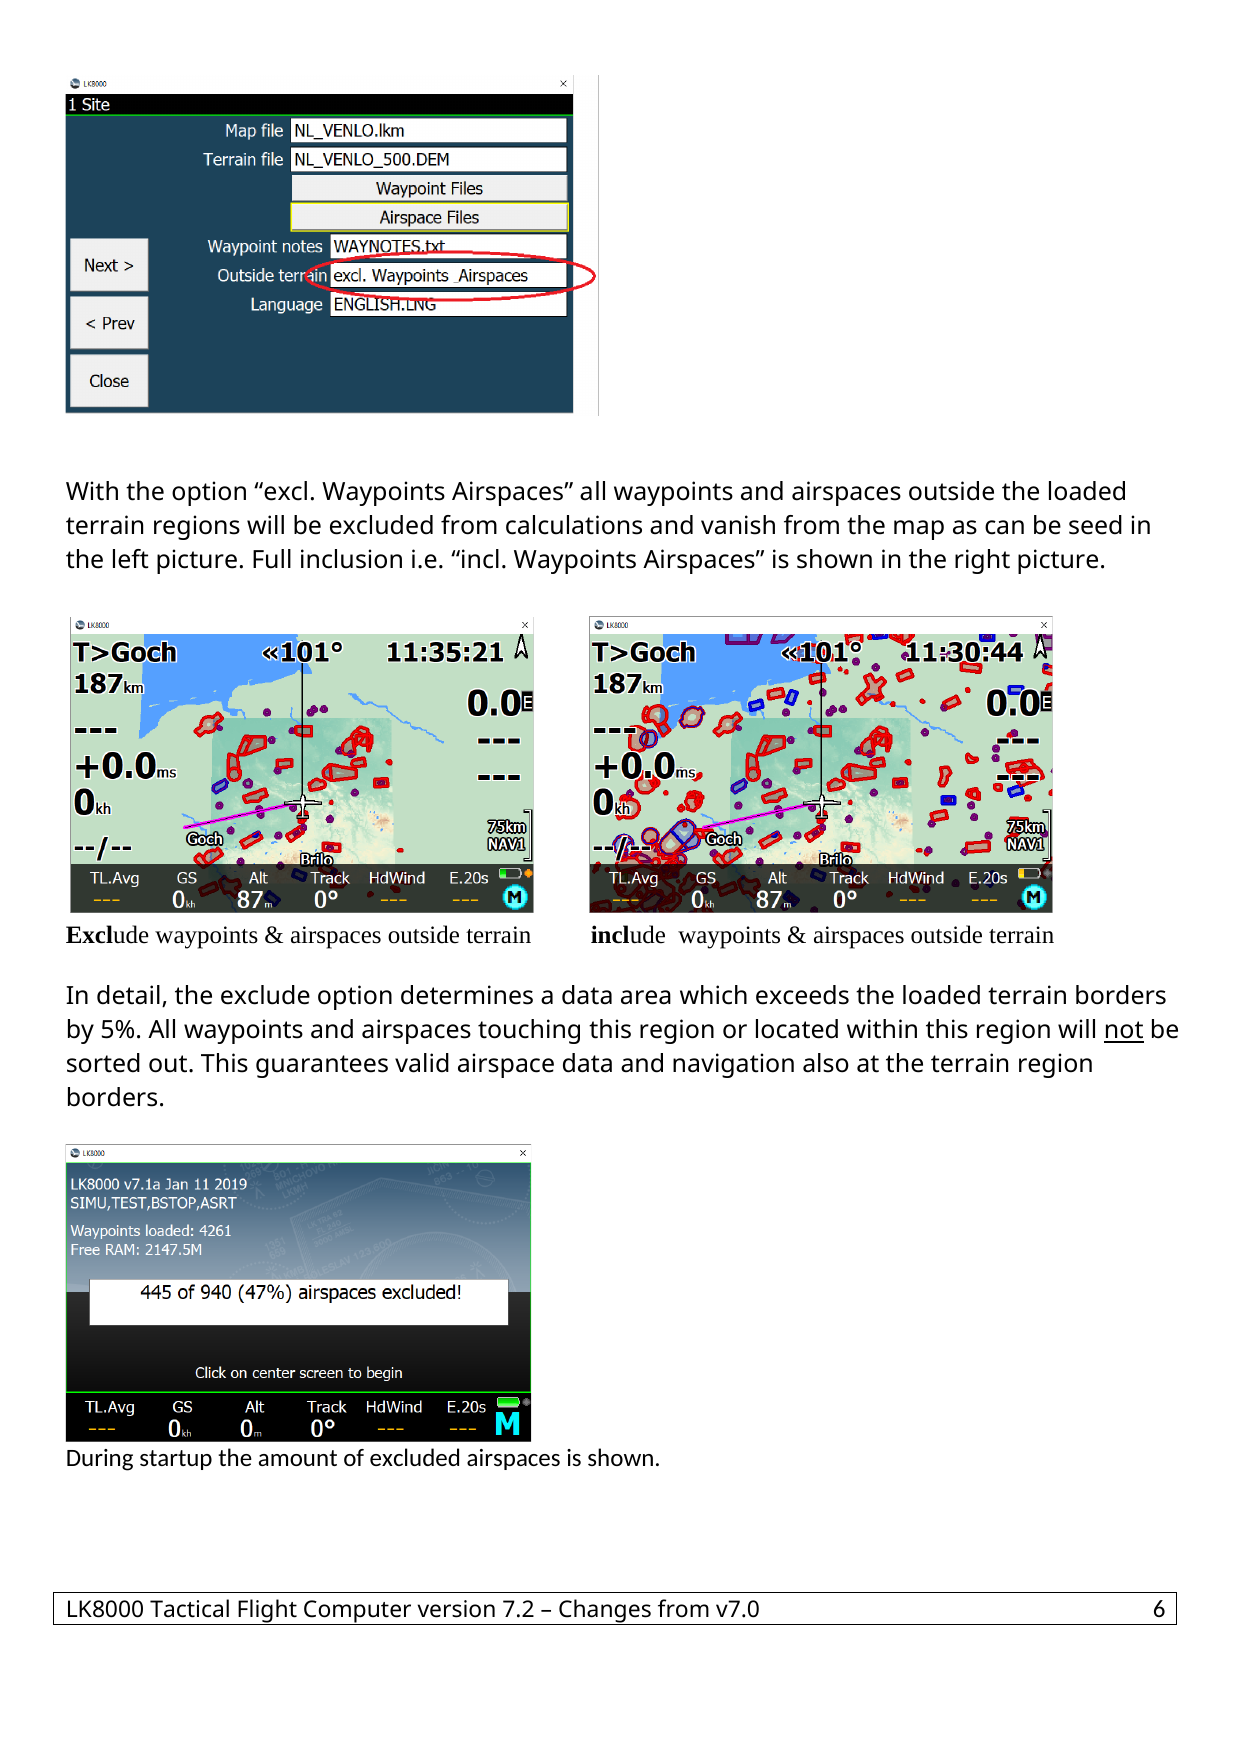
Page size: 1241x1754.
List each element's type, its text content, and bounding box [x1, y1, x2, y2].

text During startup the amount of excluded airspaces is shown. [66, 1442, 1181, 1472]
picture [65, 75, 600, 416]
text Exclude waypoints & airspaces outside terrain include waypoints & airspaces outside terrain [66, 920, 1181, 949]
text With the option “excl. Waypoints Airspaces” all waypoints and airspaces outside the loaded terrain regions will be excluded from calculations and vanish from the map as can be seed in the left picture. Full inclusion i.e. “incl. Waypoints Airspaces” is shown in the right picture. [66, 473, 1181, 575]
picture [65, 1144, 532, 1442]
text In detail, the exclude option determines a data area which exceeds the loaded terrain borders by 5%. All waypoints and airspaces touching this region or located within this region will not be sorted out. This guarantees valid airspace data and navigation also at the terrain region borders. [66, 978, 1181, 1114]
picture [70, 617, 534, 913]
picture [589, 616, 1053, 913]
